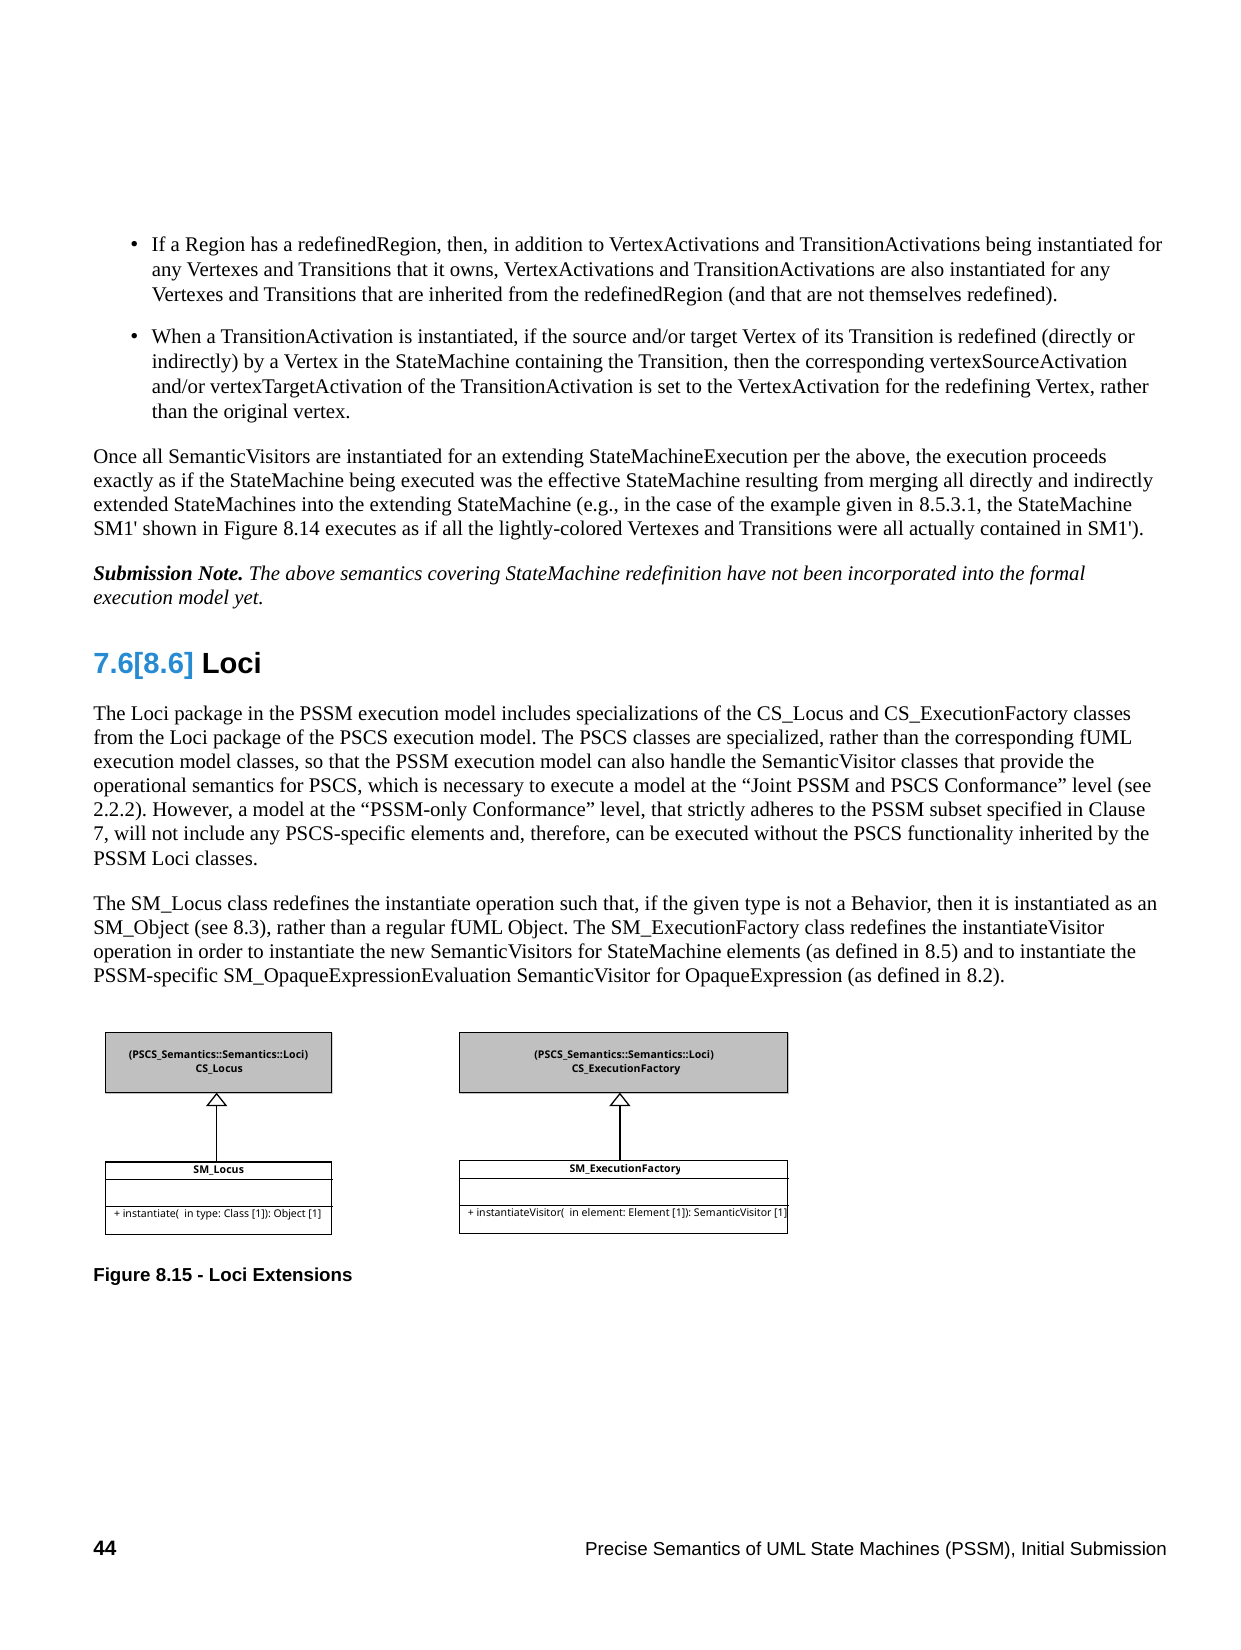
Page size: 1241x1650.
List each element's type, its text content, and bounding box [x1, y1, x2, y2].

text The Loci package in the PSSM execution model includes specializations of the CS_Locus and CS_ExecutionFactory classes from the Loci package of the PSCS execution model. The PSCS classes are specialized, rather than the corresponding fUML execution model classes, so that the PSSM execution model can also handle the SemanticVisitor classes that provide the operational semantics for PSCS, which is necessary to execute a model at the “Joint PSSM and PSCS Conformance” level (see 2.2.2). However, a model at the “PSSM-only Conformance” level, that strictly adheres to the PSSM subset specified in Clause 7, will not include any PSCS-specific elements and, therefore, can be executed without the PSCS functionality inherited by the PSSM Loci classes. [93, 701, 1164, 869]
list When a TransitionActivation is instantiated, if the source and/or target Vertex of its Transition is redefined (directly or indirectly) by a Vertex in the StateMachine containing the Transition, then the corresponding vertexSourceActivation and/or vertexTargetActivation of the TransitionActivation is set to the VertexActivation for the redefining Vertex, rather than the original vertex. [131, 323, 1164, 423]
text Submission Note. The above semantics covering StateMachine redefinition have not been incorporated into the formal execution model yet. [93, 561, 1164, 609]
subtitle Loci [93, 644, 1164, 680]
list If a Region has a redefinedRegion, then, in addition to VertexActivations and TransitionActivations being instantiated for any Vertexes and Transitions that it owns, VertexActivations and TransitionActivations are also instantiated for any Vertexes and Transitions that are inherited from the redefinedRegion (and that are not themselves redefined). [131, 231, 1164, 306]
text The SM_Locus class redefines the instantiate operation such that, if the given type is not a Behavior, then it is instantiated as an SM_Object (see 8.3), rather than a regular fUML Object. The SM_ExecutionFactory class redefines the instantiateVisitor operation in order to instantiate the new SemanticVisitors for StateMachine elements (as defined in 8.5) and to instantiate the PSSM-specific SM_OpaqueExpressionEvaluation SemanticVisitor for OpaqueExpression (as defined in 8.2). [93, 891, 1164, 987]
text Figure 8.15 - Loci Extensions [93, 1264, 903, 1286]
text Once all SemanticVisitors are instantiated for an extending StateMachineExecution per the above, the execution proceeds exactly as if the StateMachine being executed was the effective StateMachine resulting from merging all directly and indirectly extended StateMachines into the extending StateMachine (e.g., in the case of the example given in 8.5.3.1, the StateMachine SM1' shown in Figure 8.14 executes as if all the lightly-colored Vertexes and Transitions were all actually contained in SM1'). [93, 444, 1164, 540]
